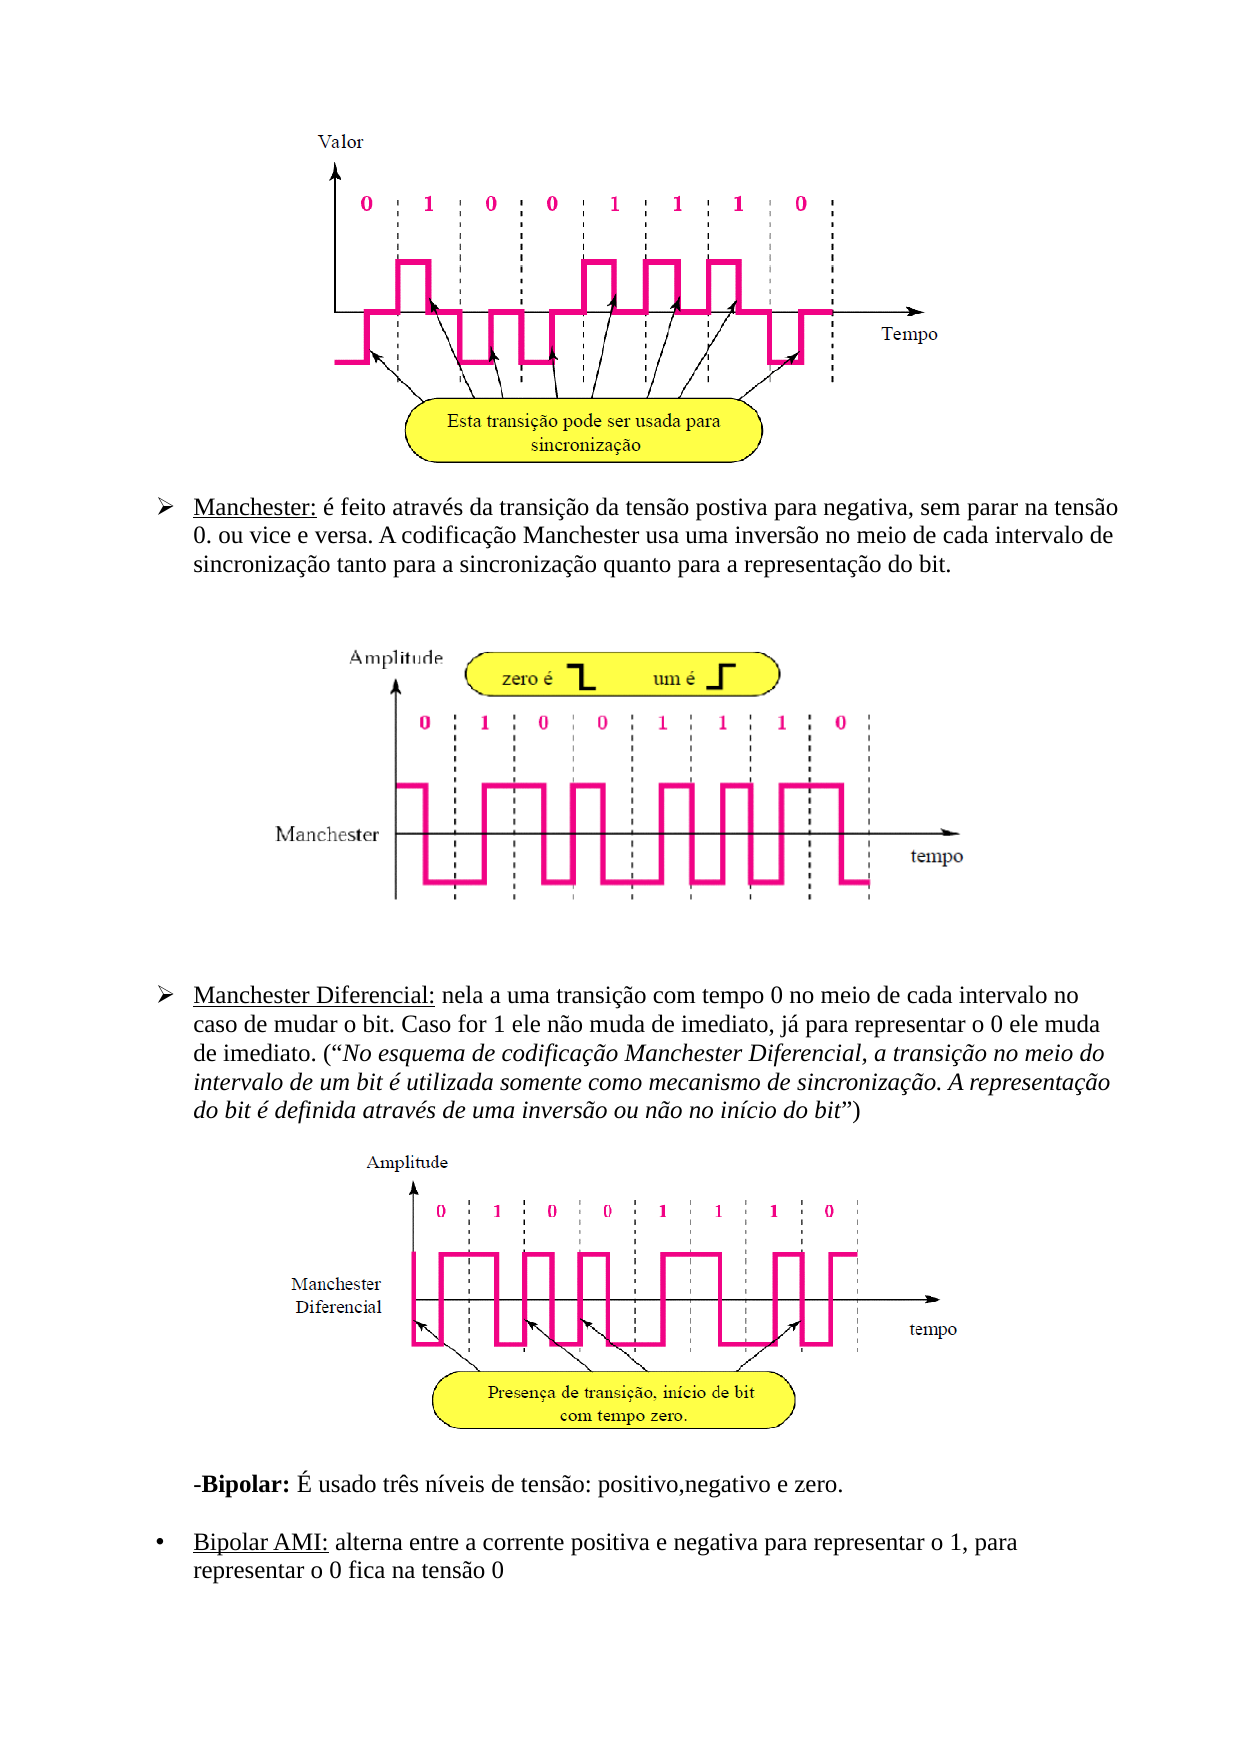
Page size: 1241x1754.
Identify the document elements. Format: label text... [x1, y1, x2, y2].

list Bipolar AMI: alterna entre a corrente positiva e negativa para representar o 1, para representar o 0 fica na tensão 0 [156, 1527, 1122, 1584]
text -Bipolar: É usado três níveis de tensão: positivo,negativo e zero. [118, 1469, 1122, 1498]
list Manchester: é feito através da transição da tensão postiva para negativa, sem parar na tensão 0. ou vice e versa. A codificação Manchester usa uma inversão no meio de cada intervalo de sincronização tanto para a sincronização quanto para a representação do bit. [156, 492, 1122, 578]
picture [275, 635, 965, 908]
picture [285, 118, 955, 476]
list Manchester Diferencial: nela a uma transição com tempo 0 no meio de cada intervalo no caso de mudar o bit. Caso for 1 ele não muda de imediato, já para representar o 0 ele muda de imediato. (“No esquema de codificação Manchester Diferencial, a transição no meio do intervalo de um bit é utilizada somente como mecanismo de sincronização. A representação do bit é definida através de uma inversão ou não no início do bit”) [156, 981, 1122, 1124]
picture [280, 1142, 960, 1441]
